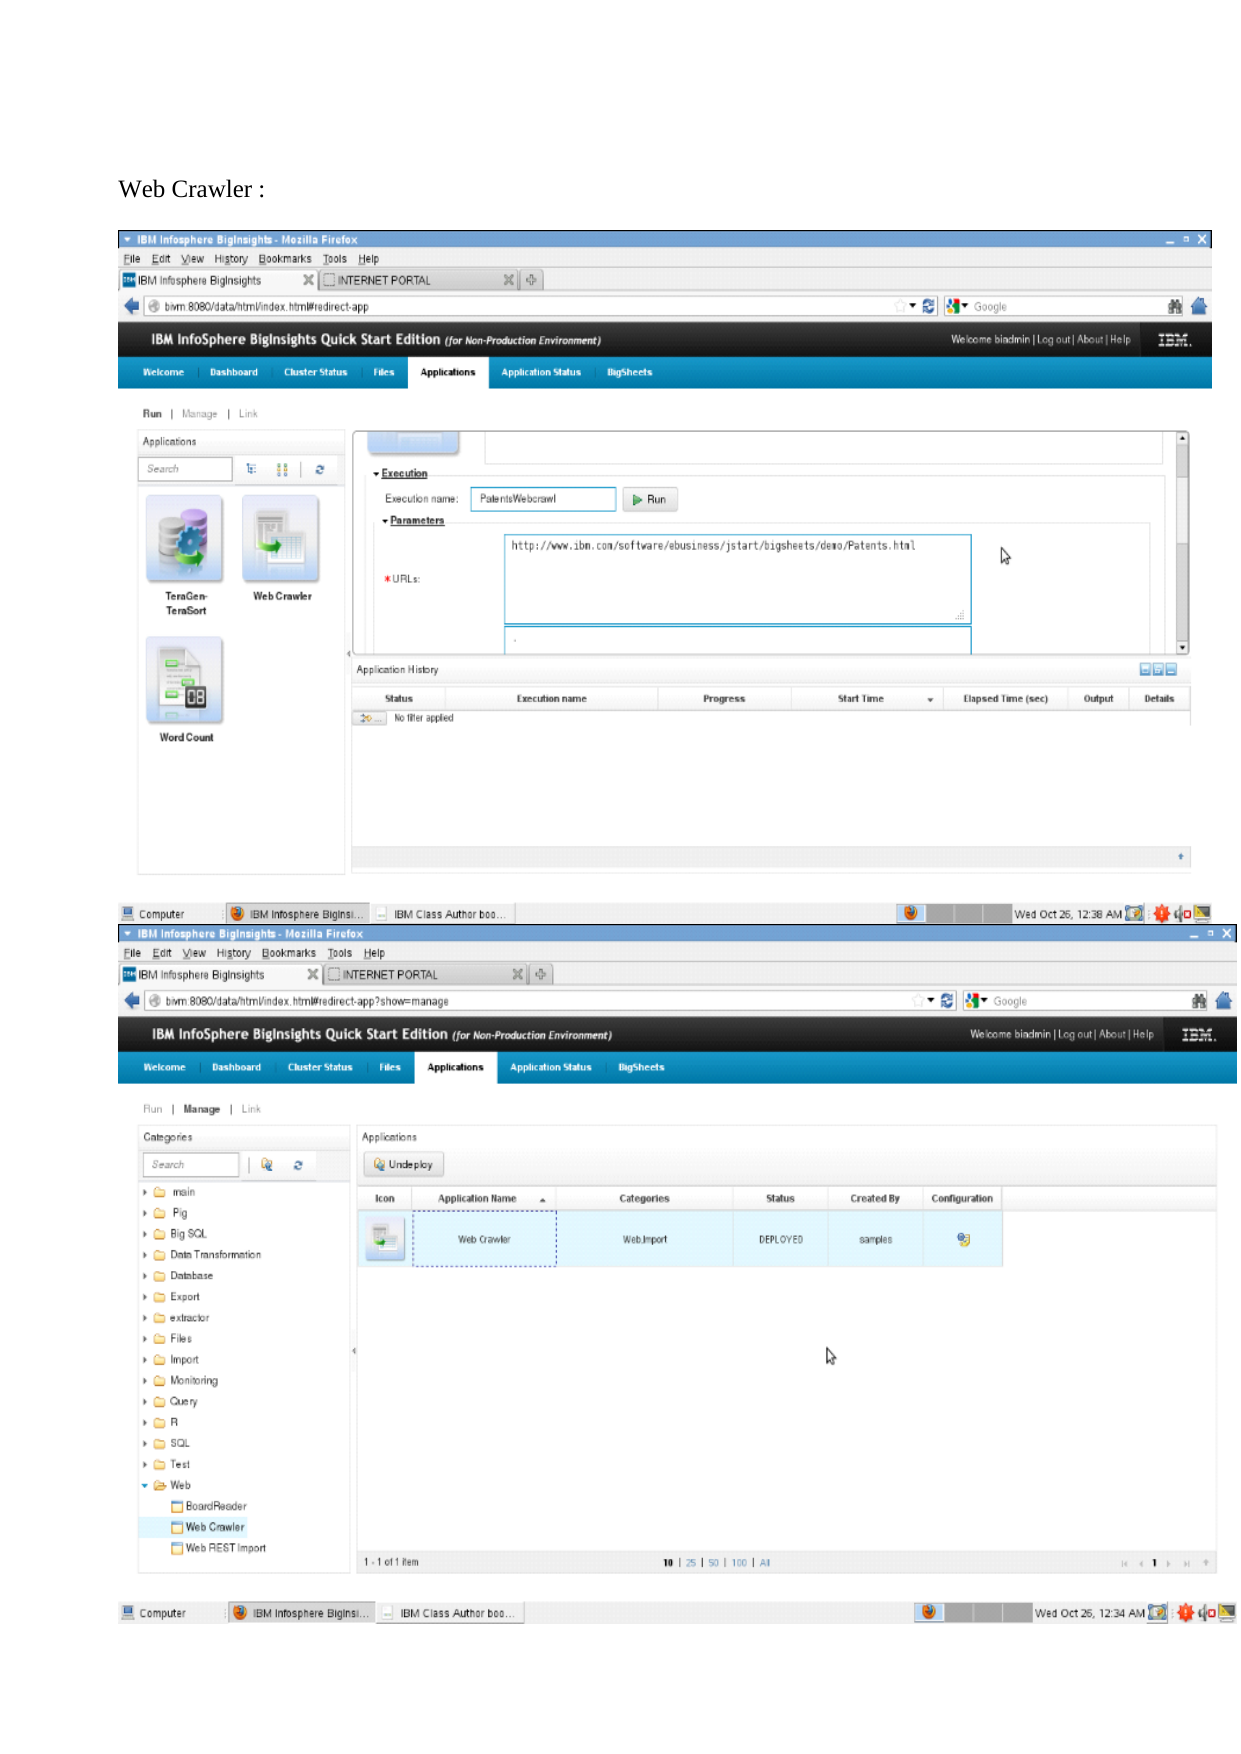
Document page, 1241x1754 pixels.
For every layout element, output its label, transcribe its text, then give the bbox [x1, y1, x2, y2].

text Web Crawler : [118, 174, 1122, 203]
